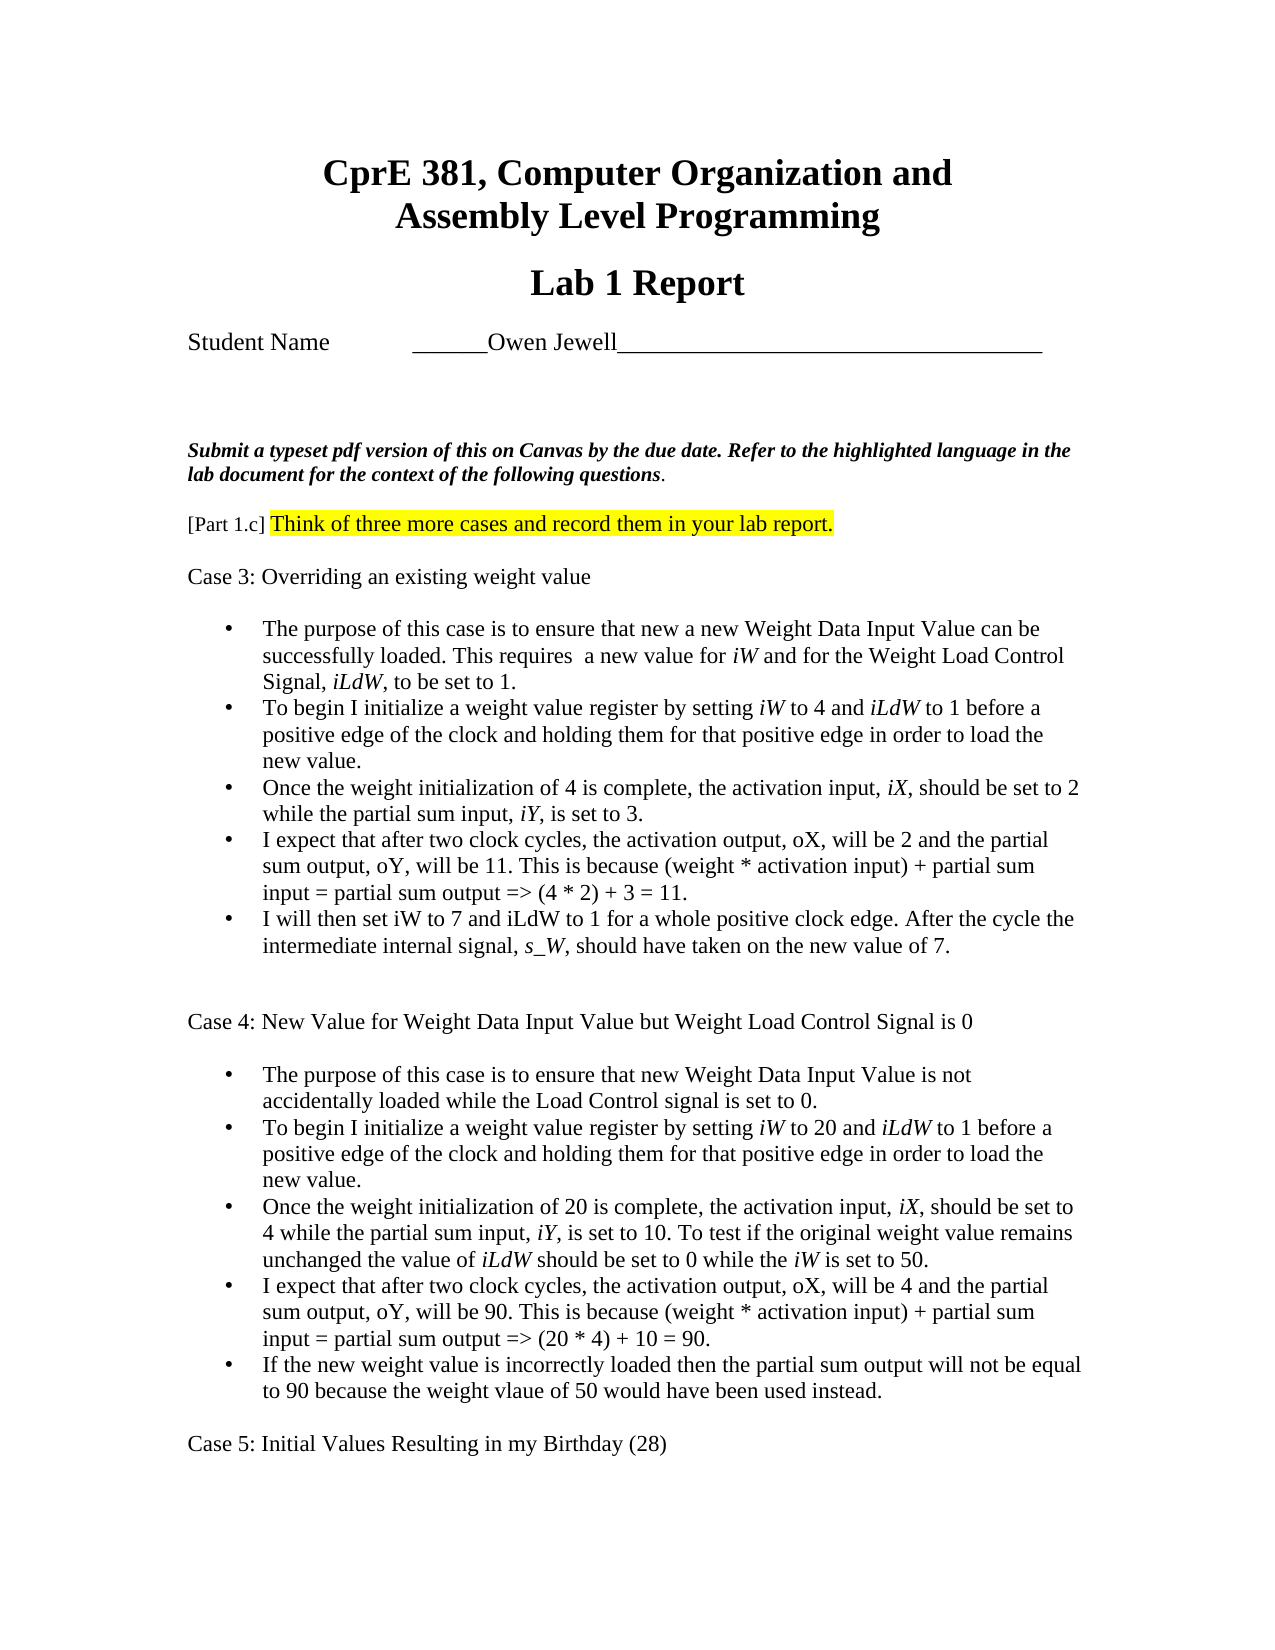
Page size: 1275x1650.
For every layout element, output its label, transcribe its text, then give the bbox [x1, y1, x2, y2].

text Case 3: Overriding an existing weight value [187, 563, 1087, 589]
list I will then set iW to 7 and iLdW to 1 for a whole positive clock edge. After the cycle the intermediate internal signal, s_W, should have taken on the new value of 7. [225, 905, 1087, 982]
text [Part 1.c] Think of three more cases and record them in your lab report. [187, 510, 1087, 536]
list I expect that after two clock cycles, the activation output, oX, will be 2 and the partial sum output, oY, will be 11. This is because (weight * activation input) + partial sum input = partial sum output => (4 * 2) + 3 = 11. [225, 826, 1087, 905]
text Case 5: Initial Values Resulting in my Birthday (28) [187, 1430, 1087, 1456]
subtitle Lab 1 Report [187, 260, 1087, 303]
list To begin I initialize a weight value register by setting iW to 20 and iLdW to 1 before a positive edge of the clock and holding them for that positive edge in order to load the new value. [225, 1114, 1087, 1193]
list The purpose of this case is to ensure that new Weight Data Input Value is not accidentally loaded while the Load Control signal is set to 0. [225, 1061, 1087, 1114]
subtitle CprE 381, Computer Organization and [187, 150, 1087, 193]
text Student Name ______Owen Jewell__________________________________ [187, 327, 1087, 356]
list Once the weight initialization of 4 is complete, the activation input, iX, should be set to 2 while the partial sum input, iY, is set to 3. [225, 773, 1087, 826]
text Submit a typeset pdf version of this on Canvas by the due date. Refer to the highlighted language in the lab document for the context of the following questions. [187, 438, 1087, 486]
list Once the weight initialization of 20 is complete, the activation input, iX, should be set to 4 while the partial sum input, iY, is set to 10. To test if the original weight value remains unchanged the value of iLdW should be set to 0 while the iW is set to 50. [225, 1193, 1087, 1272]
text Case 4: New Value for Weight Data Input Value but Weight Load Control Signal is 0 [187, 1008, 1087, 1035]
list The purpose of this case is to ensure that new a new Weight Data Input Value can be successfully loaded. This requires a new value for iW and for the Weight Load Control Signal, iLdW, to be set to 1. [225, 615, 1087, 694]
list If the new weight value is incorrectly loaded then the partial sum output will not be equal to 90 because the weight vlaue of 50 would have been used instead. [225, 1351, 1087, 1404]
list I expect that after two clock cycles, the activation output, oX, will be 4 and the partial sum output, oY, will be 90. This is because (weight * activation input) + partial sum input = partial sum output => (20 * 4) + 10 = 90. [225, 1272, 1087, 1351]
subtitle Assembly Level Programming [187, 193, 1087, 236]
list To begin I initialize a weight value register by setting iW to 4 and iLdW to 1 before a positive edge of the clock and holding them for that positive edge in order to load the new value. [225, 694, 1087, 773]
